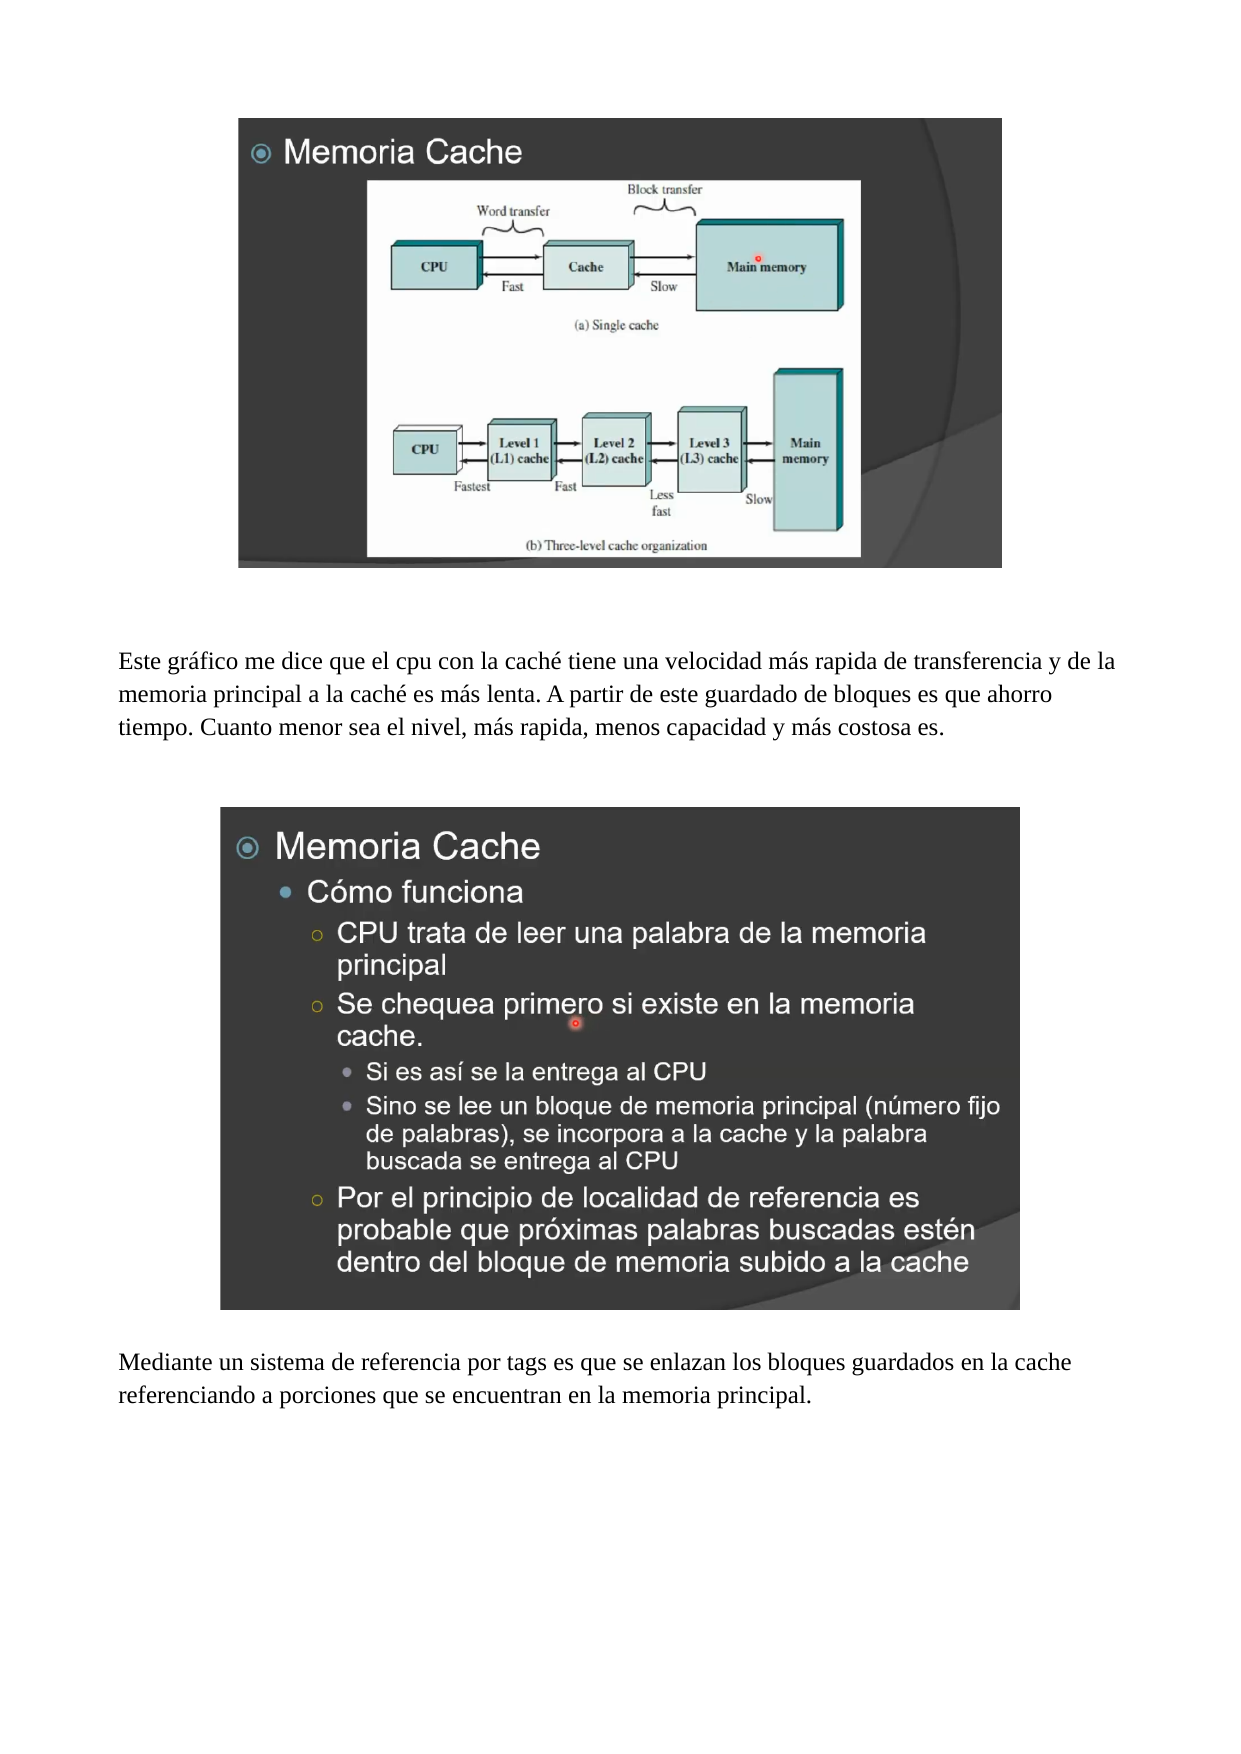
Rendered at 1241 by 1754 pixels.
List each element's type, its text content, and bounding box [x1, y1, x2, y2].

text Este gráfico me dice que el cpu con la caché tiene una velocidad más rapida de transferencia y de la memoria principal a la caché es más lenta. A partir de este guardado de bloques es que ahorro tiempo. Cuanto menor sea el nivel, más rapida, menos capacidad y más costosa es. [118, 118, 1122, 741]
picture [220, 807, 1020, 1310]
picture [238, 118, 1002, 568]
text Mediante un sistema de referencia por tags es que se enlazan los bloques guardados en la cache referenciando a porciones que se encuentran en la memoria principal. [118, 808, 1122, 1409]
